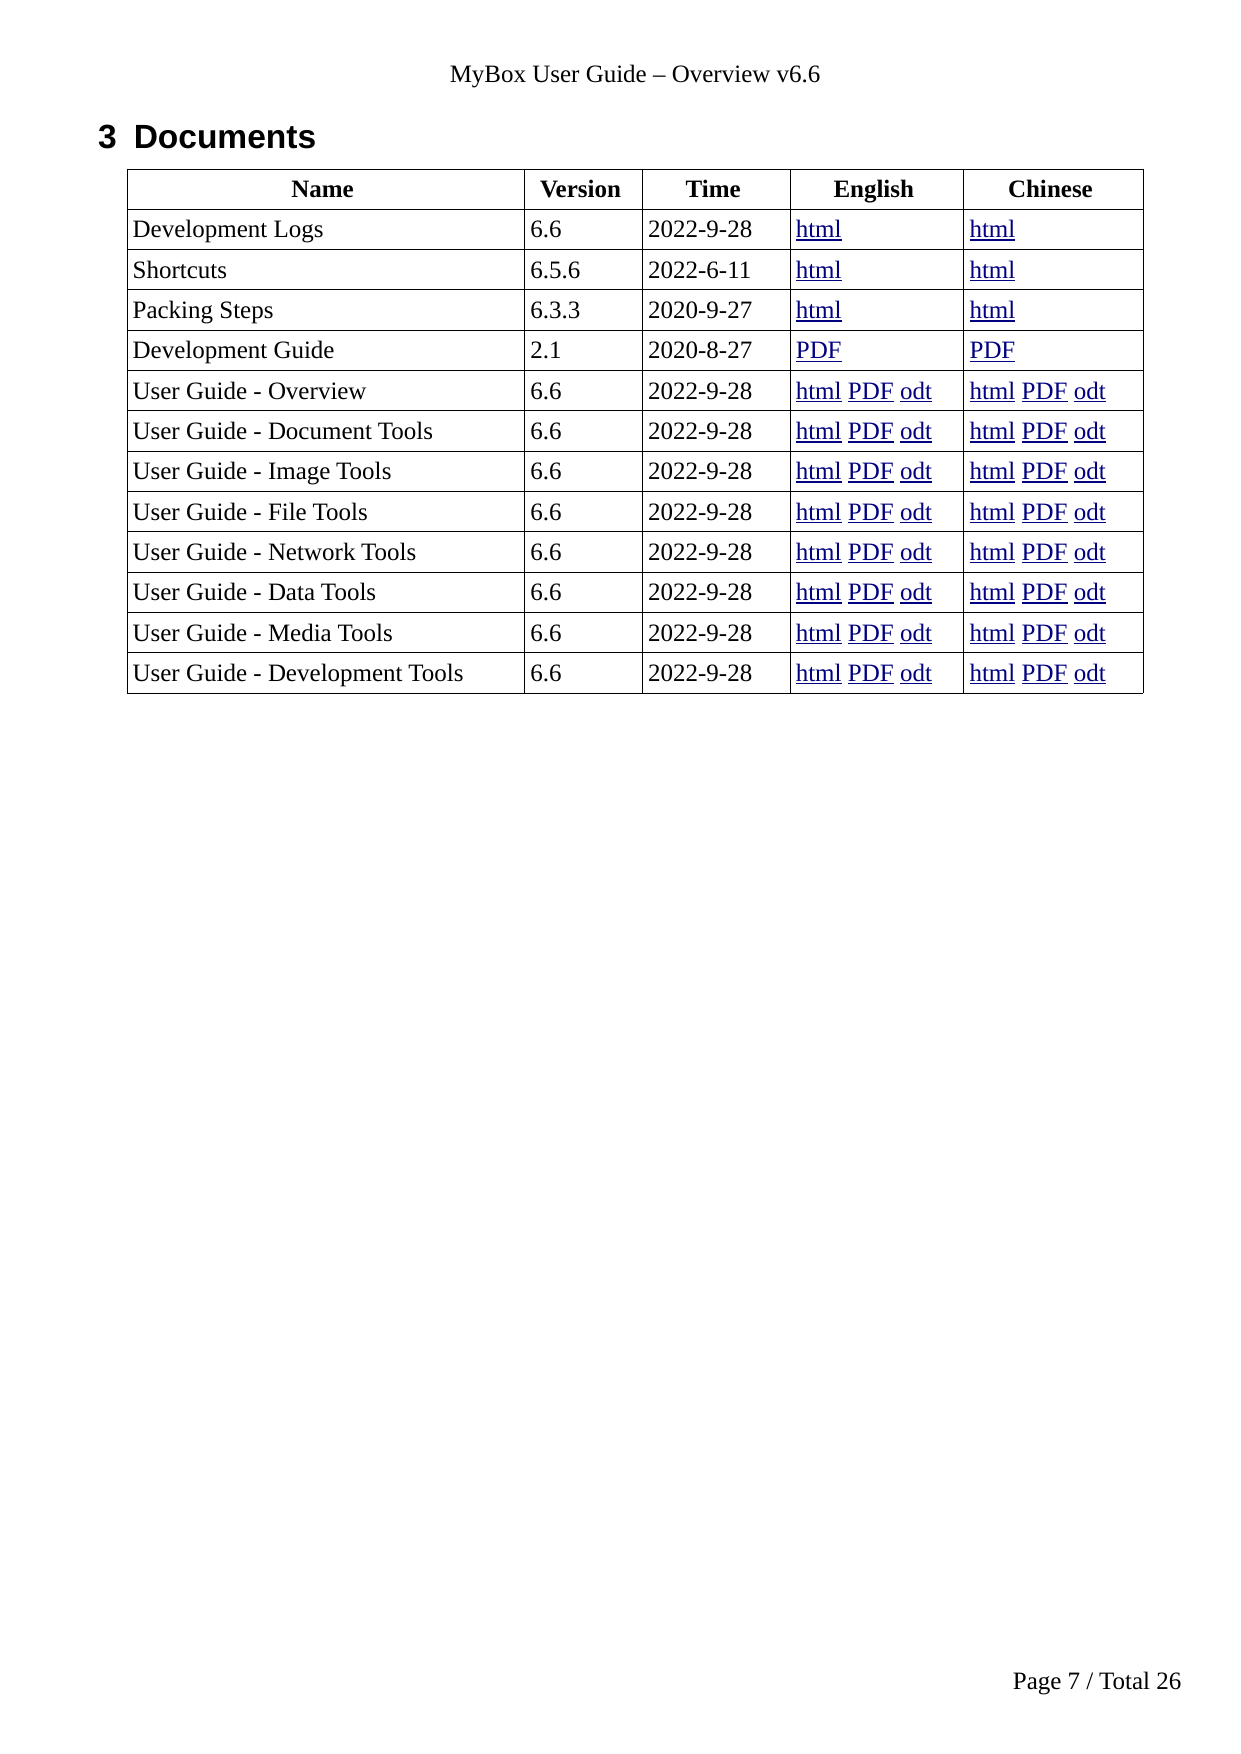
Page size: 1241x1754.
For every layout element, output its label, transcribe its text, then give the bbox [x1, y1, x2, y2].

table_cell 2022-9-28 [643, 492, 790, 531]
table_cell Shortcuts [128, 250, 524, 289]
table_cell html PDF odt [791, 573, 963, 612]
table_header English [791, 170, 963, 209]
table_cell User Guide - Media Tools [128, 613, 524, 652]
table_header Name [128, 170, 524, 209]
table_cell 2.1 [525, 331, 642, 370]
table_cell PDF [964, 331, 1143, 370]
table_cell html [964, 210, 1143, 249]
table_cell 6.6 [525, 532, 642, 572]
table_cell 6.6 [525, 210, 642, 249]
table_cell html PDF odt [791, 613, 963, 652]
subtitle Documents [88, 117, 1181, 156]
table_cell 6.5.6 [525, 250, 642, 289]
table_cell html PDF odt [791, 411, 963, 451]
table_cell 2022-9-28 [643, 613, 790, 652]
table_cell 2022-9-28 [643, 573, 790, 612]
table_cell html PDF odt [964, 653, 1143, 692]
table_cell 2022-9-28 [643, 532, 790, 572]
table_cell User Guide - Overview [128, 371, 524, 410]
table_cell 6.6 [525, 371, 642, 410]
table_cell html PDF odt [791, 452, 963, 491]
table_cell 6.6 [525, 492, 642, 531]
table_cell User Guide - File Tools [128, 492, 524, 531]
table_cell Development Logs [128, 210, 524, 249]
table_cell User Guide - Development Tools [128, 653, 524, 692]
table_cell User Guide - Document Tools [128, 411, 524, 451]
table_cell Packing Steps [128, 290, 524, 330]
table_cell html PDF odt [964, 532, 1143, 572]
table_cell 2022-9-28 [643, 452, 790, 491]
table_cell 2022-9-28 [643, 371, 790, 410]
table_cell Development Guide [128, 331, 524, 370]
table_cell html PDF odt [791, 532, 963, 572]
table_cell 2020-9-27 [643, 290, 790, 330]
table_cell html [791, 290, 963, 330]
table_cell html PDF odt [964, 573, 1143, 612]
table_cell User Guide - Data Tools [128, 573, 524, 612]
table_cell 2020-8-27 [643, 331, 790, 370]
table_cell 2022-6-11 [643, 250, 790, 289]
table_header Time [643, 170, 790, 209]
table_cell 6.6 [525, 411, 642, 451]
table_cell html PDF odt [964, 492, 1143, 531]
table_cell 6.6 [525, 573, 642, 612]
table_cell User Guide - Image Tools [128, 452, 524, 491]
table_header Version [525, 170, 642, 209]
table_cell html PDF odt [964, 613, 1143, 652]
table_cell html [791, 210, 963, 249]
table_cell 2022-9-28 [643, 653, 790, 692]
table_cell PDF [791, 331, 963, 370]
table_cell html PDF odt [964, 371, 1143, 410]
table_cell html [964, 290, 1143, 330]
table_cell html PDF odt [791, 371, 963, 410]
table_cell html PDF odt [791, 492, 963, 531]
table_header Chinese [964, 170, 1143, 209]
table_cell 6.6 [525, 653, 642, 692]
table_cell html PDF odt [964, 452, 1143, 491]
table_cell html PDF odt [964, 411, 1143, 451]
table_cell 2022-9-28 [643, 411, 790, 451]
table_cell 6.6 [525, 613, 642, 652]
table_cell html [964, 250, 1143, 289]
table_cell User Guide - Network Tools [128, 532, 524, 572]
table_cell 6.6 [525, 452, 642, 491]
table_cell 6.3.3 [525, 290, 642, 330]
table_cell html [791, 250, 963, 289]
table_cell html PDF odt [791, 653, 963, 692]
table_cell 2022-9-28 [643, 210, 790, 249]
